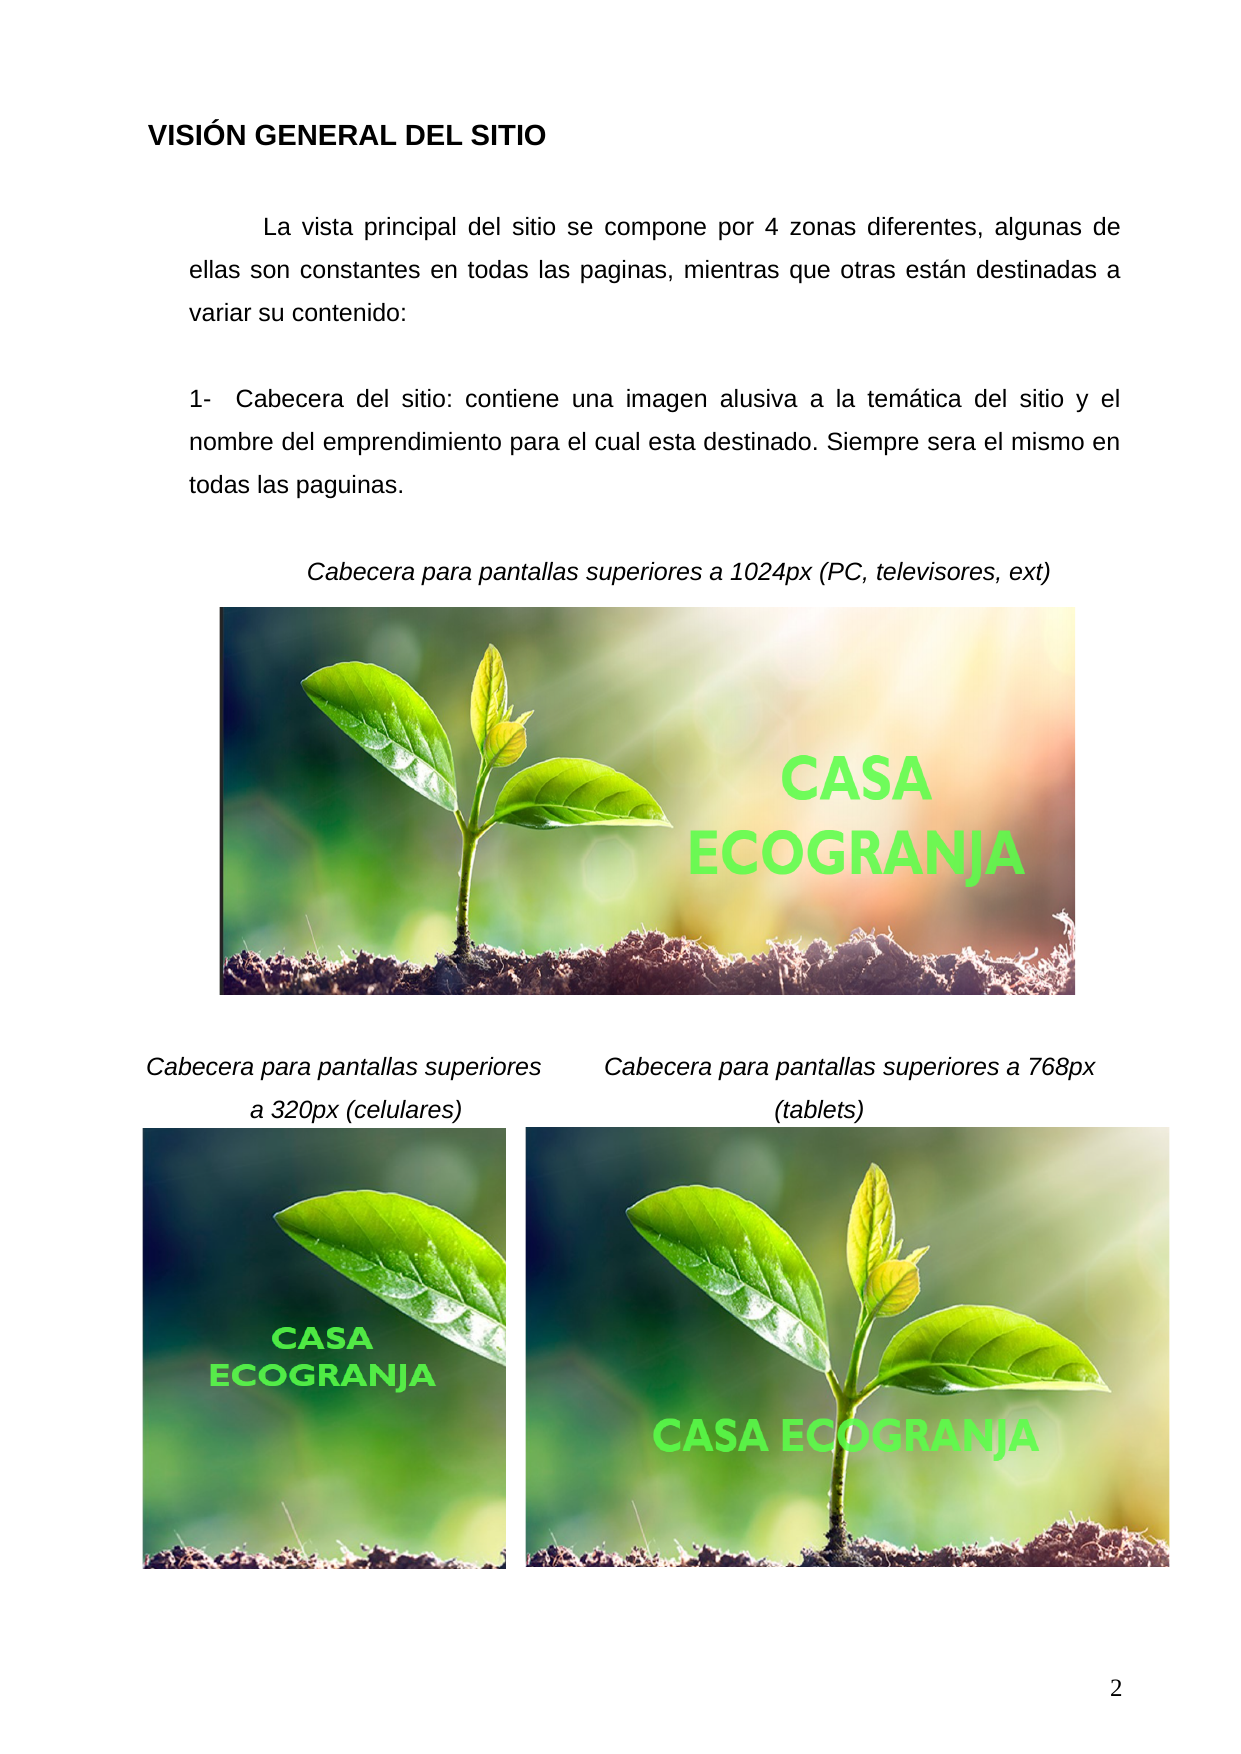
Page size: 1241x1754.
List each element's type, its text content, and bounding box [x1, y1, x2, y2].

picture [525, 1127, 1170, 1567]
text VISIÓN GENERAL DEL SITIO [148, 118, 1122, 152]
text La vista principal del sitio se compone por 4 zonas diferentes, algunas de ellas son constantes en todas las paginas, mientras que otras están destinadas a variar su contenido: [189, 212, 1122, 327]
text 1- Cabecera del sitio: contiene una imagen alusiva a la temática del sitio y el nombre del emprendimiento para el cual esta destinado. Siempre sera el mismo en todas las paguinas. [189, 384, 1122, 499]
picture [142, 1128, 506, 1569]
text Cabecera para pantallas superiores a 1024px (PC, televisores, ext) [189, 557, 1122, 585]
text a 320px (celulares) (tablets) [118, 1095, 1122, 1124]
text Cabecera para pantallas superiores Cabecera para pantallas superiores a 768px [118, 1052, 1122, 1081]
picture [219, 607, 1076, 995]
